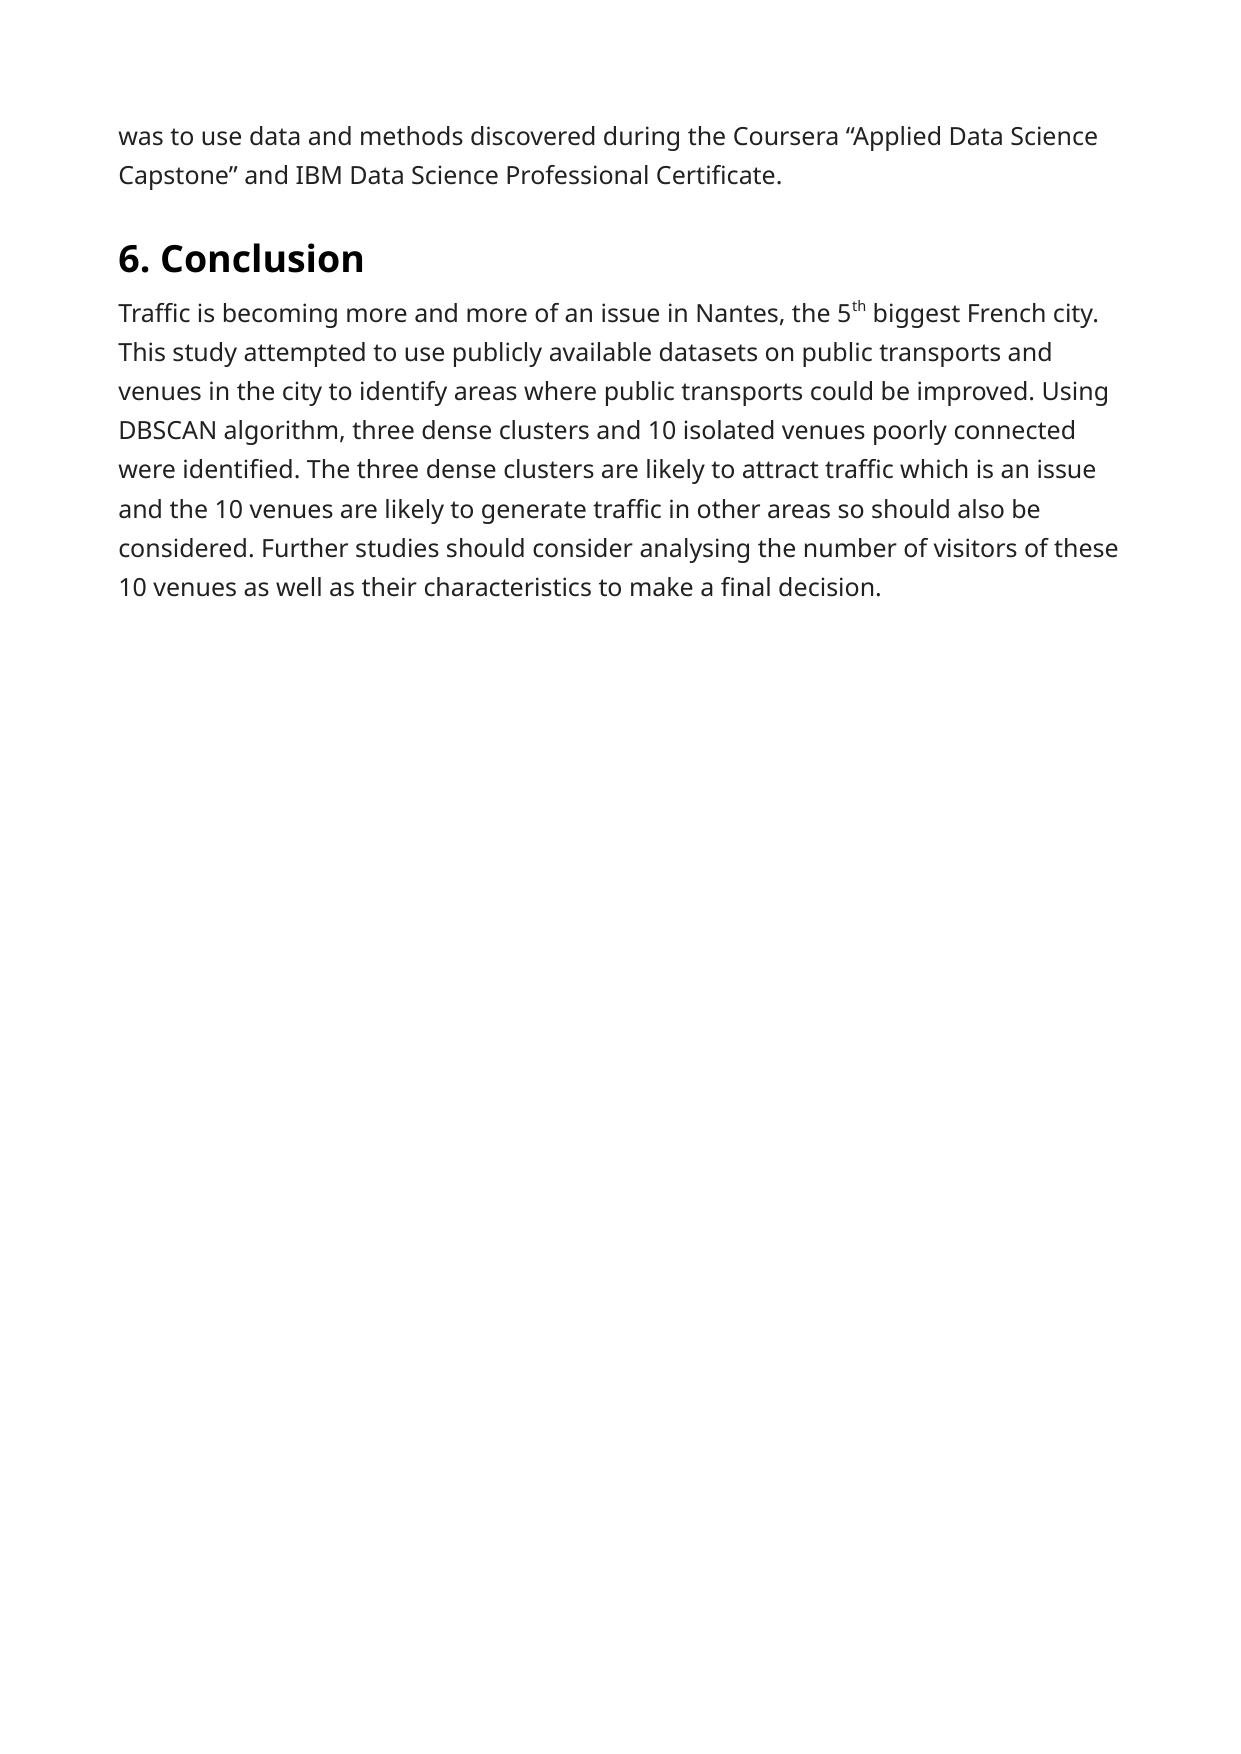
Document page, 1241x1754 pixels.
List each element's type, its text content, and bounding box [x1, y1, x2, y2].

text was to use data and methods discovered during the Coursera “Applied Data Science Capstone” and IBM Data Science Professional Certificate. [118, 118, 1122, 191]
subtitle 6. Conclusion [118, 232, 1122, 283]
text Traffic is becoming more and more of an issue in Nantes, the 5th biggest French city. This study attempted to use publicly available datasets on public transports and venues in the city to identify areas where public transports could be improved. Using DBSCAN algorithm, three dense clusters and 10 isolated venues poorly connected were identified. The three dense clusters are likely to attract traffic which is an issue and the 10 venues are likely to generate traffic in other areas so should also be considered. Further studies should consider analysing the number of visitors of these 10 venues as well as their characteristics to make a final decision. [118, 295, 1122, 604]
